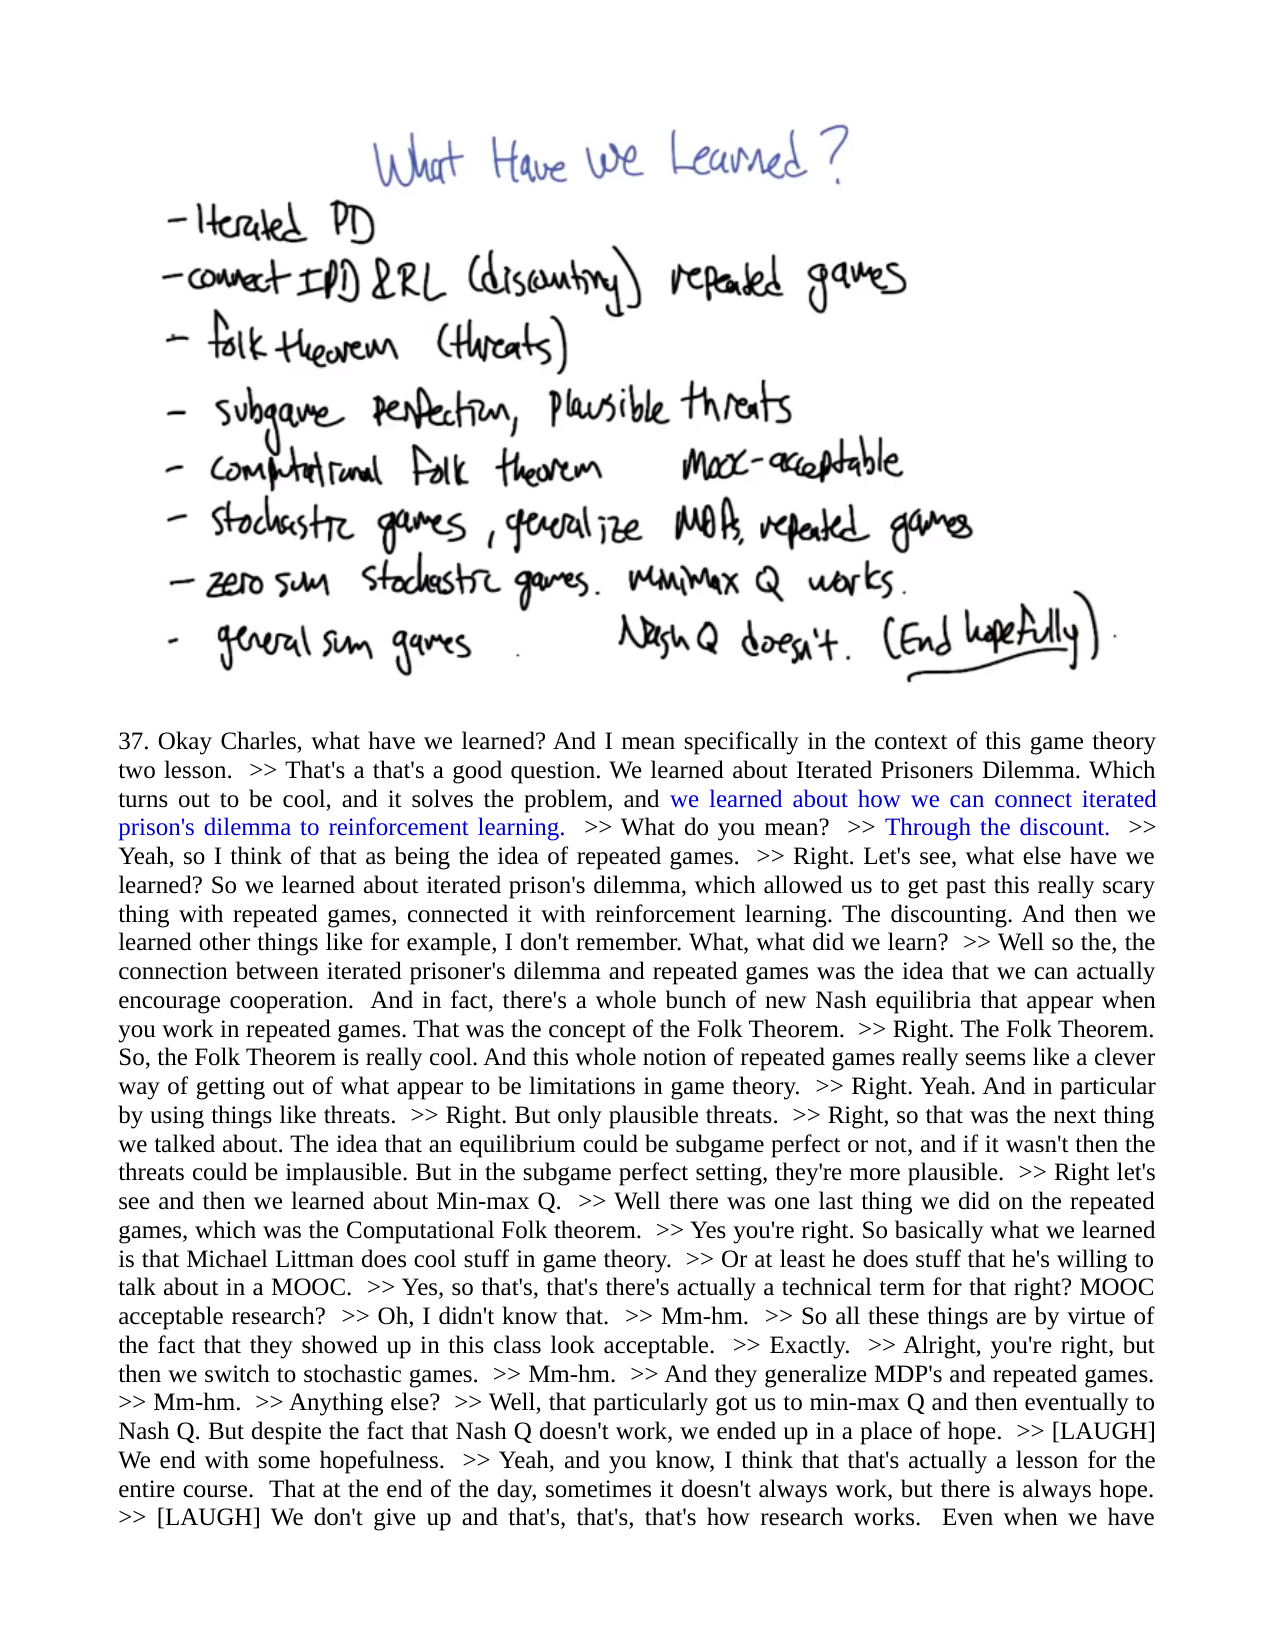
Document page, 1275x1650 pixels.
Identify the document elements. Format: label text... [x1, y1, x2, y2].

picture [118, 118, 1157, 698]
text 37. Okay Charles, what have we learned? And I mean specifically in the context of this game theory two lesson. >> That's a that's a good question. We learned about Iterated Prisoners Dilemma. Which turns out to be cool, and it solves the problem, and we learned about how we can connect iterated prison's dilemma to reinforcement learning. >> What do you mean? >> Through the discount. >> Yeah, so I think of that as being the idea of repeated games. >> Right. Let's see, what else have we learned? So we learned about iterated prison's dilemma, which allowed us to get past this really scary thing with repeated games, connected it with reinforcement learning. The discounting. And then we learned other things like for example, I don't remember. What, what did we learn? >> Well so the, the connection between iterated prisoner's dilemma and repeated games was the idea that we can actually encourage cooperation. And in fact, there's a whole bunch of new Nash equilibria that appear when you work in repeated games. That was the concept of the Folk Theorem. >> Right. The Folk Theorem. So, the Folk Theorem is really cool. And this whole notion of repeated games really seems like a clever way of getting out of what appear to be limitations in game theory. >> Right. Yeah. And in particular by using things like threats. >> Right. But only plausible threats. >> Right, so that was the next thing we talked about. The idea that an equilibrium could be subgame perfect or not, and if it wasn't then the threats could be implausible. But in the subgame perfect setting, they're more plausible. >> Right let's see and then we learned about Min-max Q. >> Well there was one last thing we did on the repeated games, which was the Computational Folk theorem. >> Yes you're right. So basically what we learned is that Michael Littman does cool stuff in game theory. >> Or at least he does stuff that he's willing to talk about in a MOOC. >> Yes, so that's, that's there's actually a technical term for that right? MOOC acceptable research? >> Oh, I didn't know that. >> Mm-hm. >> So all these things are by virtue of the fact that they showed up in this class look acceptable. >> Exactly. >> Alright, you're right, but then we switch to stochastic games. >> Mm-hm. >> And they generalize MDP's and repeated games. >> Mm-hm. >> Anything else? >> Well, that particularly got us to min-max Q and then eventually to Nash Q. But despite the fact that Nash Q doesn't work, we ended up in a place of hope. >> [LAUGH] We end with some hopefulness. >> Yeah, and you know, I think that that's actually a lesson for the entire course. That at the end of the day, sometimes it doesn't always work, but there is always hope. >> [LAUGH] We don't give up and that's, that's, that's how research works. Even when we have [118, 726, 1157, 1531]
